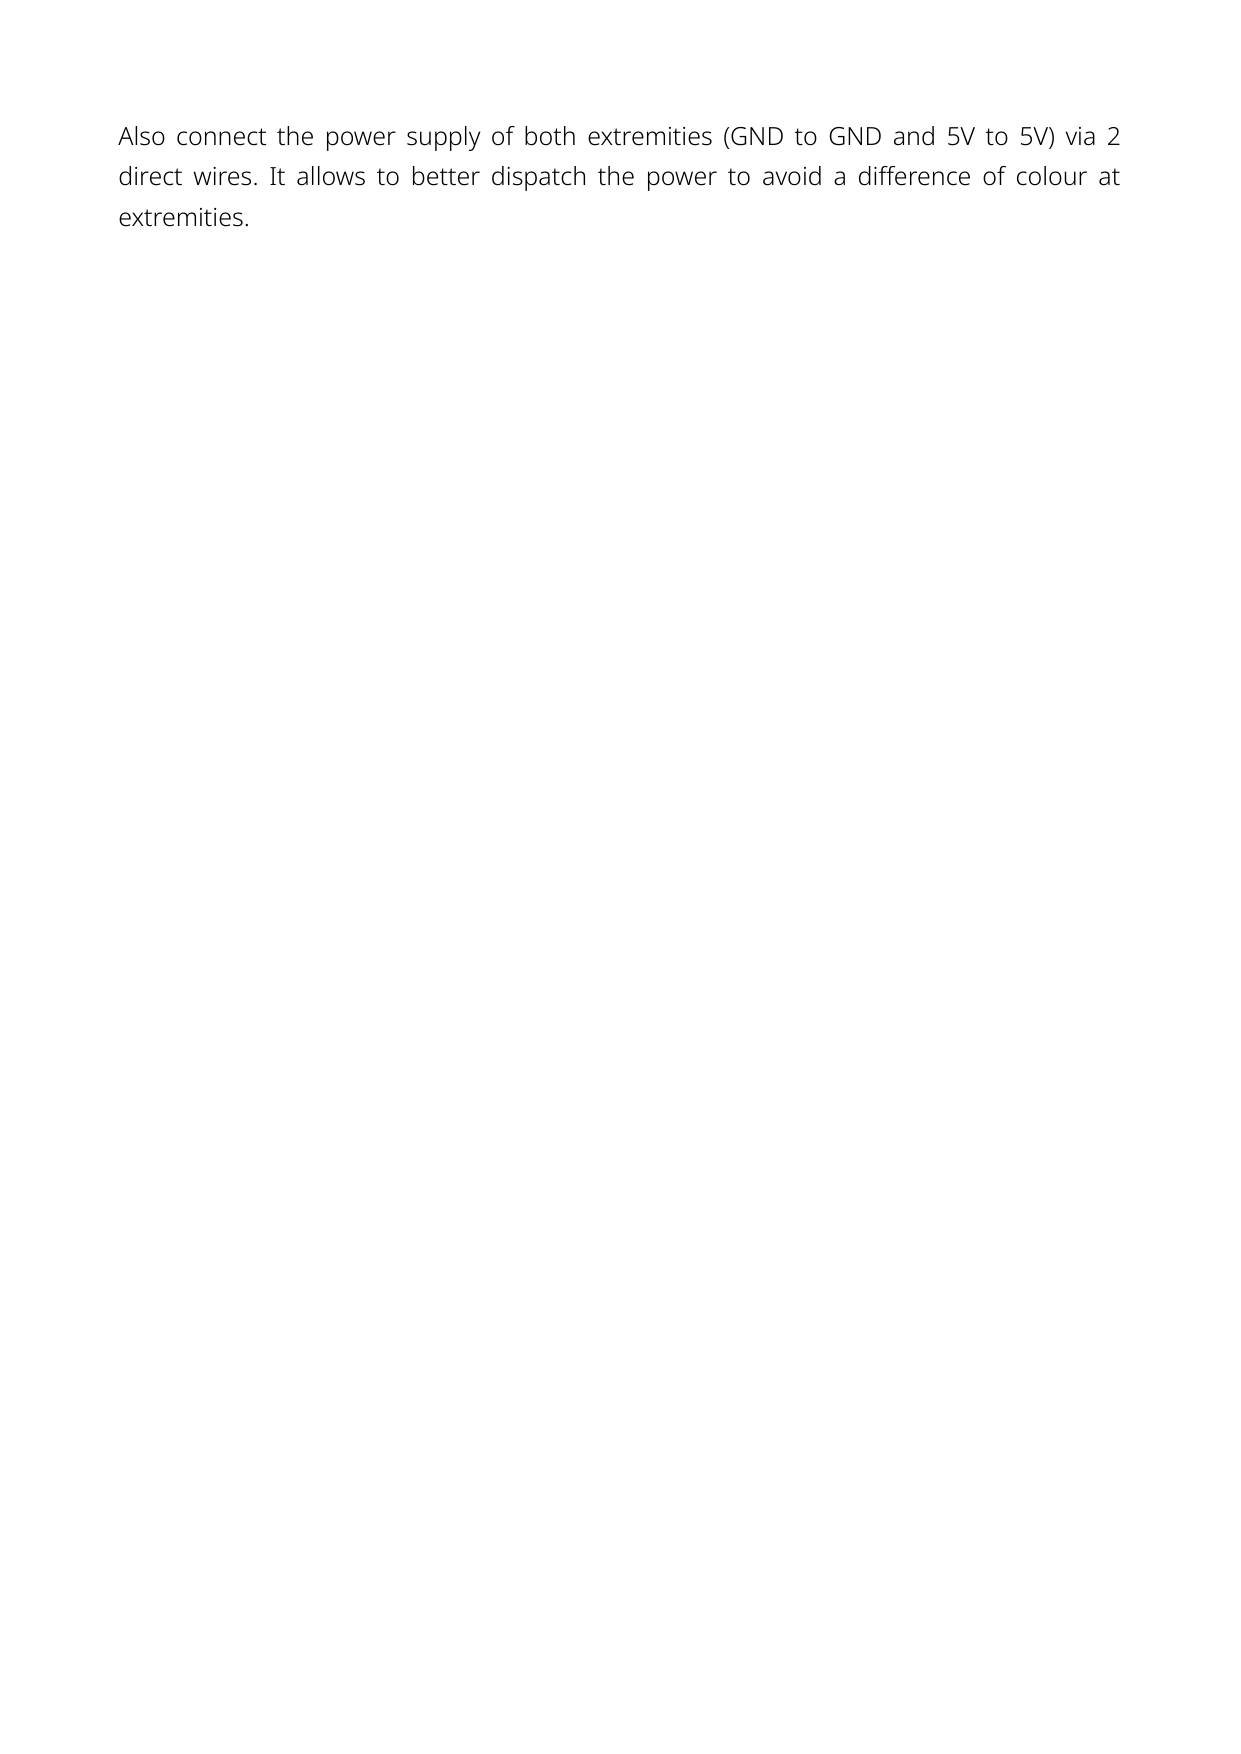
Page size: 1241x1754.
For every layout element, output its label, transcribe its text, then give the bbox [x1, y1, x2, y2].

text Also connect the power supply of both extremities (GND to GND and 5V to 5V) via 2 direct wires. It allows to better dispatch the power to avoid a difference of colour at extremities. [118, 118, 1122, 234]
